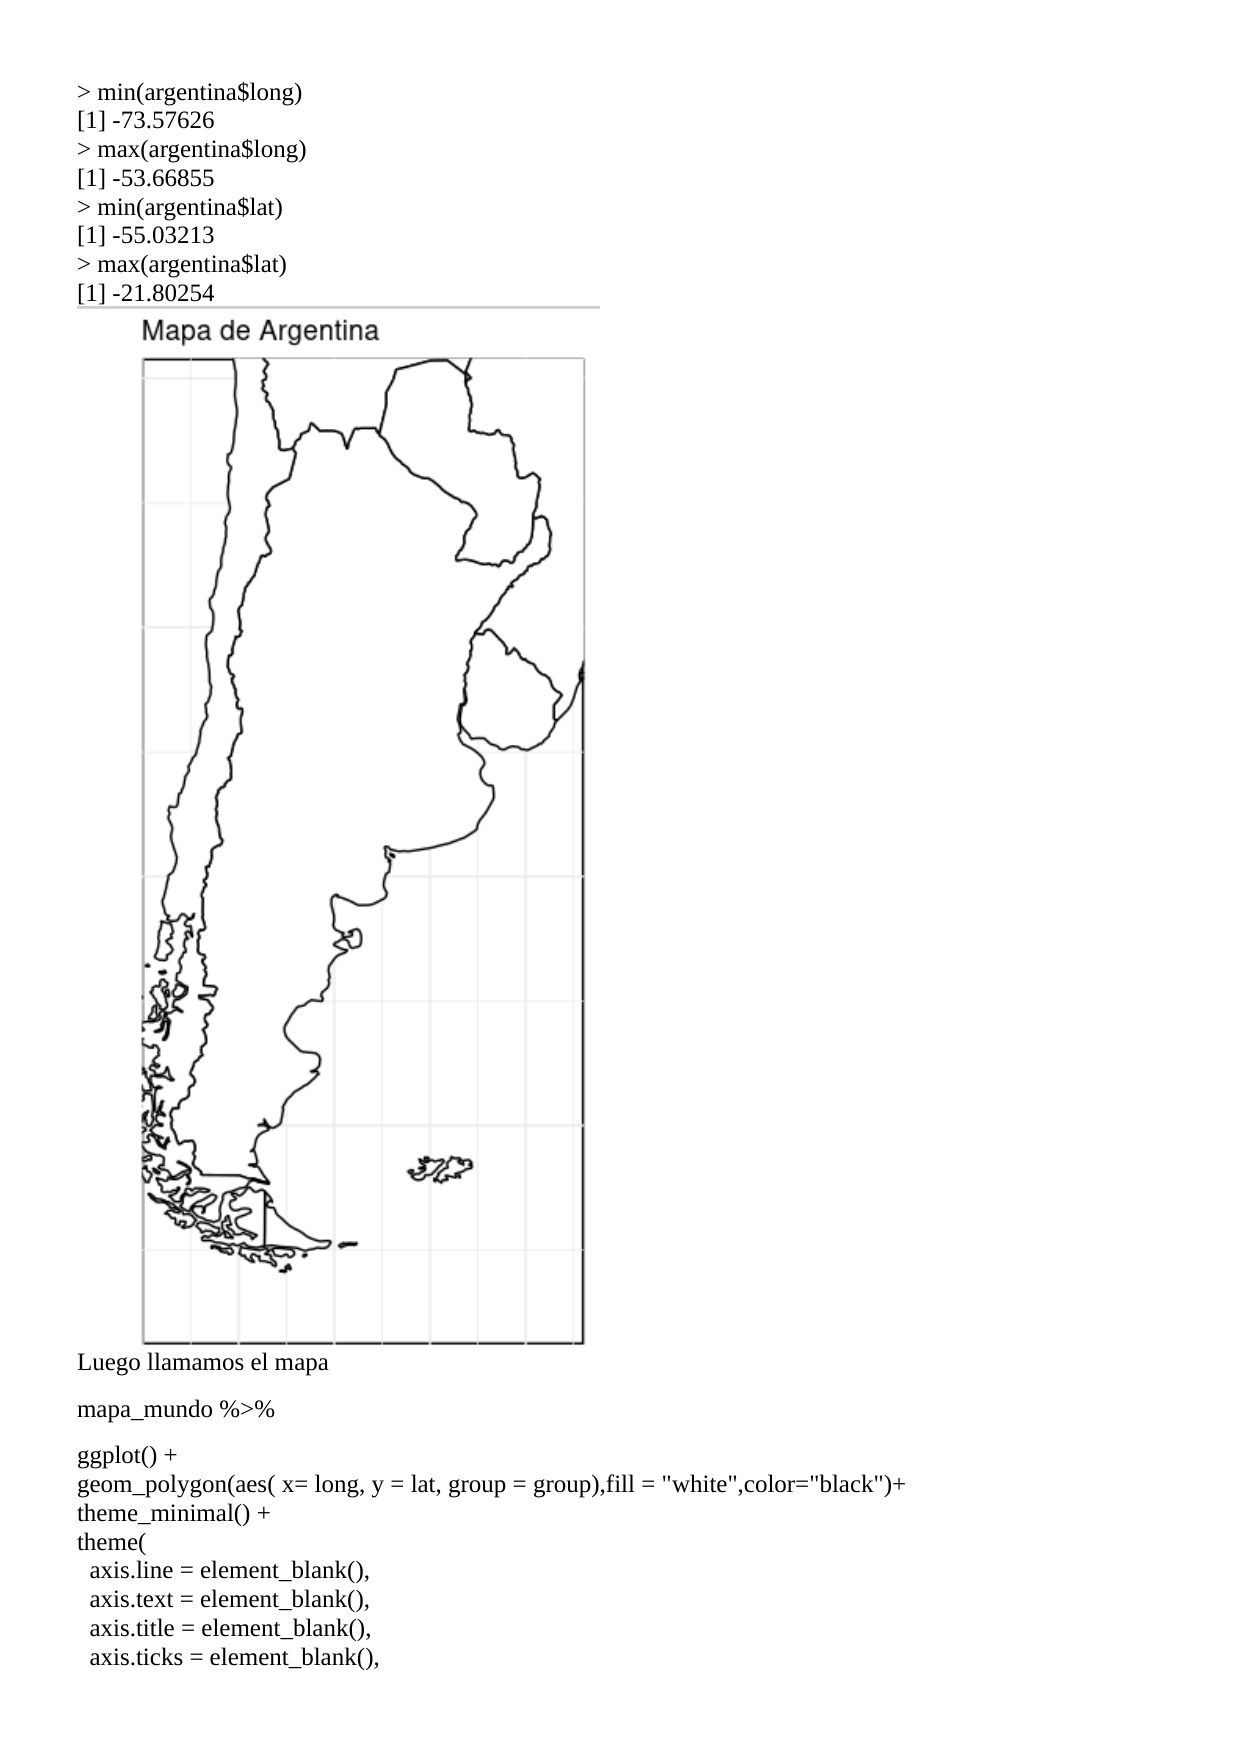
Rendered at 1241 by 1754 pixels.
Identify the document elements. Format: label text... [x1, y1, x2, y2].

text axis.ticks = element_blank(), [77, 1642, 1163, 1671]
text [1] -73.57626 [77, 106, 1163, 134]
picture [76, 306, 601, 1348]
text axis.text = element_blank(), [77, 1584, 1163, 1613]
text theme( [77, 1527, 1163, 1556]
text [1] -53.66855 [77, 163, 1163, 192]
text > min(argentina$lat) [77, 192, 1163, 221]
text [1] -21.80254 [77, 278, 1163, 307]
text geom_polygon(aes( x= long, y = lat, group = group),fill = "white",color="black")+ [77, 1469, 1163, 1498]
text > max(argentina$lat) [77, 249, 1163, 278]
text theme_minimal() + [77, 1498, 1163, 1527]
text ggplot() + [77, 1441, 1163, 1469]
text axis.title = element_blank(), [77, 1613, 1163, 1642]
text mapa_mundo %>% [77, 1394, 1163, 1423]
text axis.line = element_blank(), [77, 1556, 1163, 1584]
text Luego llamamos el mapa [77, 1347, 1163, 1376]
text [1] -55.03213 [77, 221, 1163, 249]
text > max(argentina$long) [77, 134, 1163, 163]
text > min(argentina$long) [77, 77, 1163, 106]
